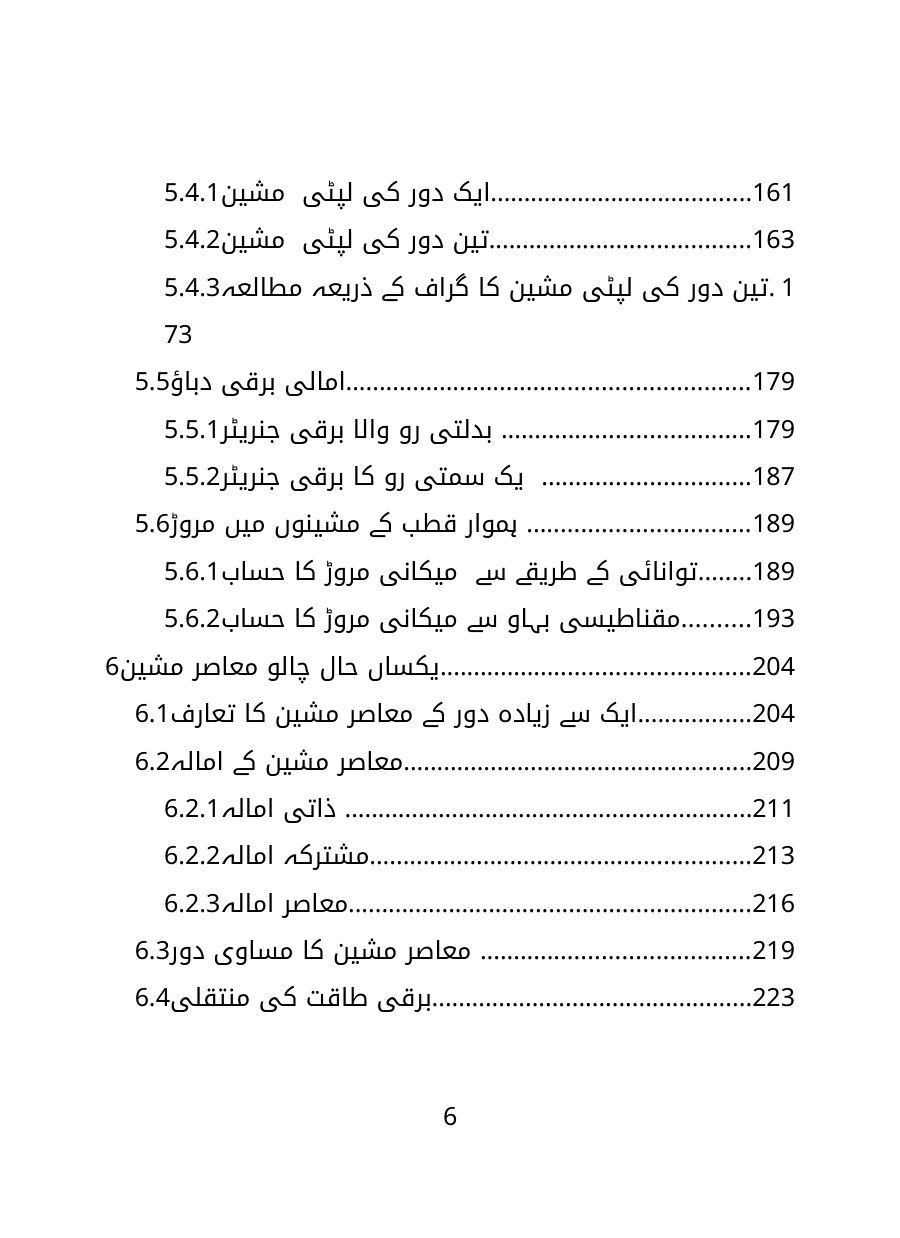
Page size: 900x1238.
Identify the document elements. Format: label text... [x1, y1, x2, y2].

text 5.5.1بدلتی رو والا برقی جنریٹر 179 [164, 406, 795, 453]
text 5.5.2یک سمتی رو کا برقی جنریٹر 187 [164, 453, 795, 501]
text 5.5امالی برقی دباؤ 179 [134, 359, 795, 406]
text 5.4.2تین دور کی لپٹی مشین 163 [164, 216, 795, 264]
text 6.2.2مشترکہ امالہ 213 [164, 833, 795, 880]
text 5.6ہموار قطب کے مشینوں میں مروڑ 189 [134, 501, 795, 548]
text 6.2.3معاصر امالہ 216 [164, 880, 795, 927]
text 5.6.2مقناطیسی بہاو سے میکانی مروڑ کا حساب 193 [164, 596, 795, 643]
text 6.1ایک سے زیادہ دور کے معاصر مشین کا تعارف 204 [134, 690, 795, 738]
text 6.3معاصر مشین کا مساوی دور 219 [134, 927, 795, 975]
text 5.4.3تین دور کی لپٹی مشین کا گراف کے ذریعہ مطالعہ 173 [164, 264, 795, 359]
text 6.2.1ذاتی امالہ 211 [164, 785, 795, 833]
text 5.4.1ایک دور کی لپٹی مشین 161 [164, 169, 795, 216]
text 6.2معاصر مشین کے امالہ 209 [134, 738, 795, 785]
text 5.6.1توانائی کے طریقے سے میکانی مروڑ کا حساب 189 [164, 548, 795, 596]
text 6یکساں حال چالو معاصر مشین 204 [105, 643, 795, 690]
text 6.4برقی طاقت کی منتقلی 223 [134, 975, 795, 1022]
